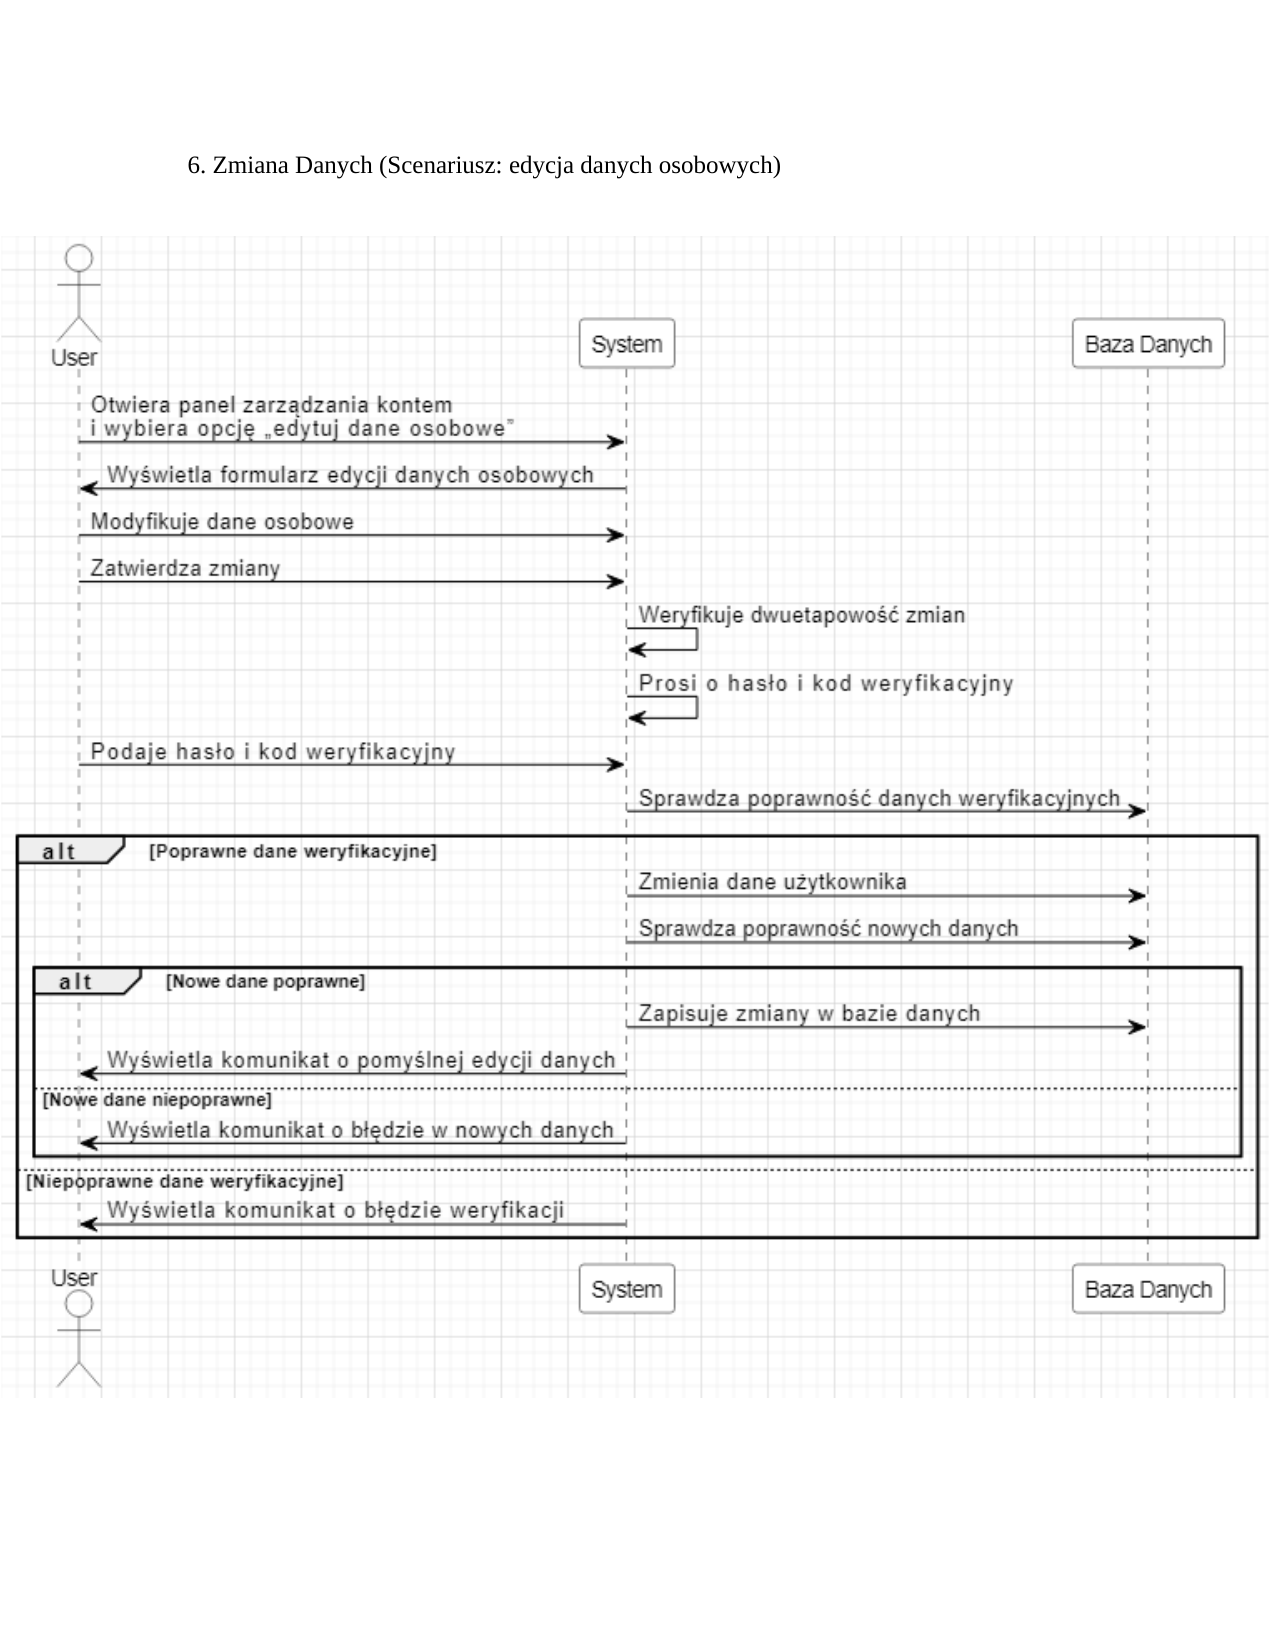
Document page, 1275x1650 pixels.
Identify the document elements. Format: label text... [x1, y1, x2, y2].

text 6. Zmiana Danych (Scenariusz: edycja danych osobowych) [187, 150, 1087, 179]
picture [1, 236, 1269, 1398]
